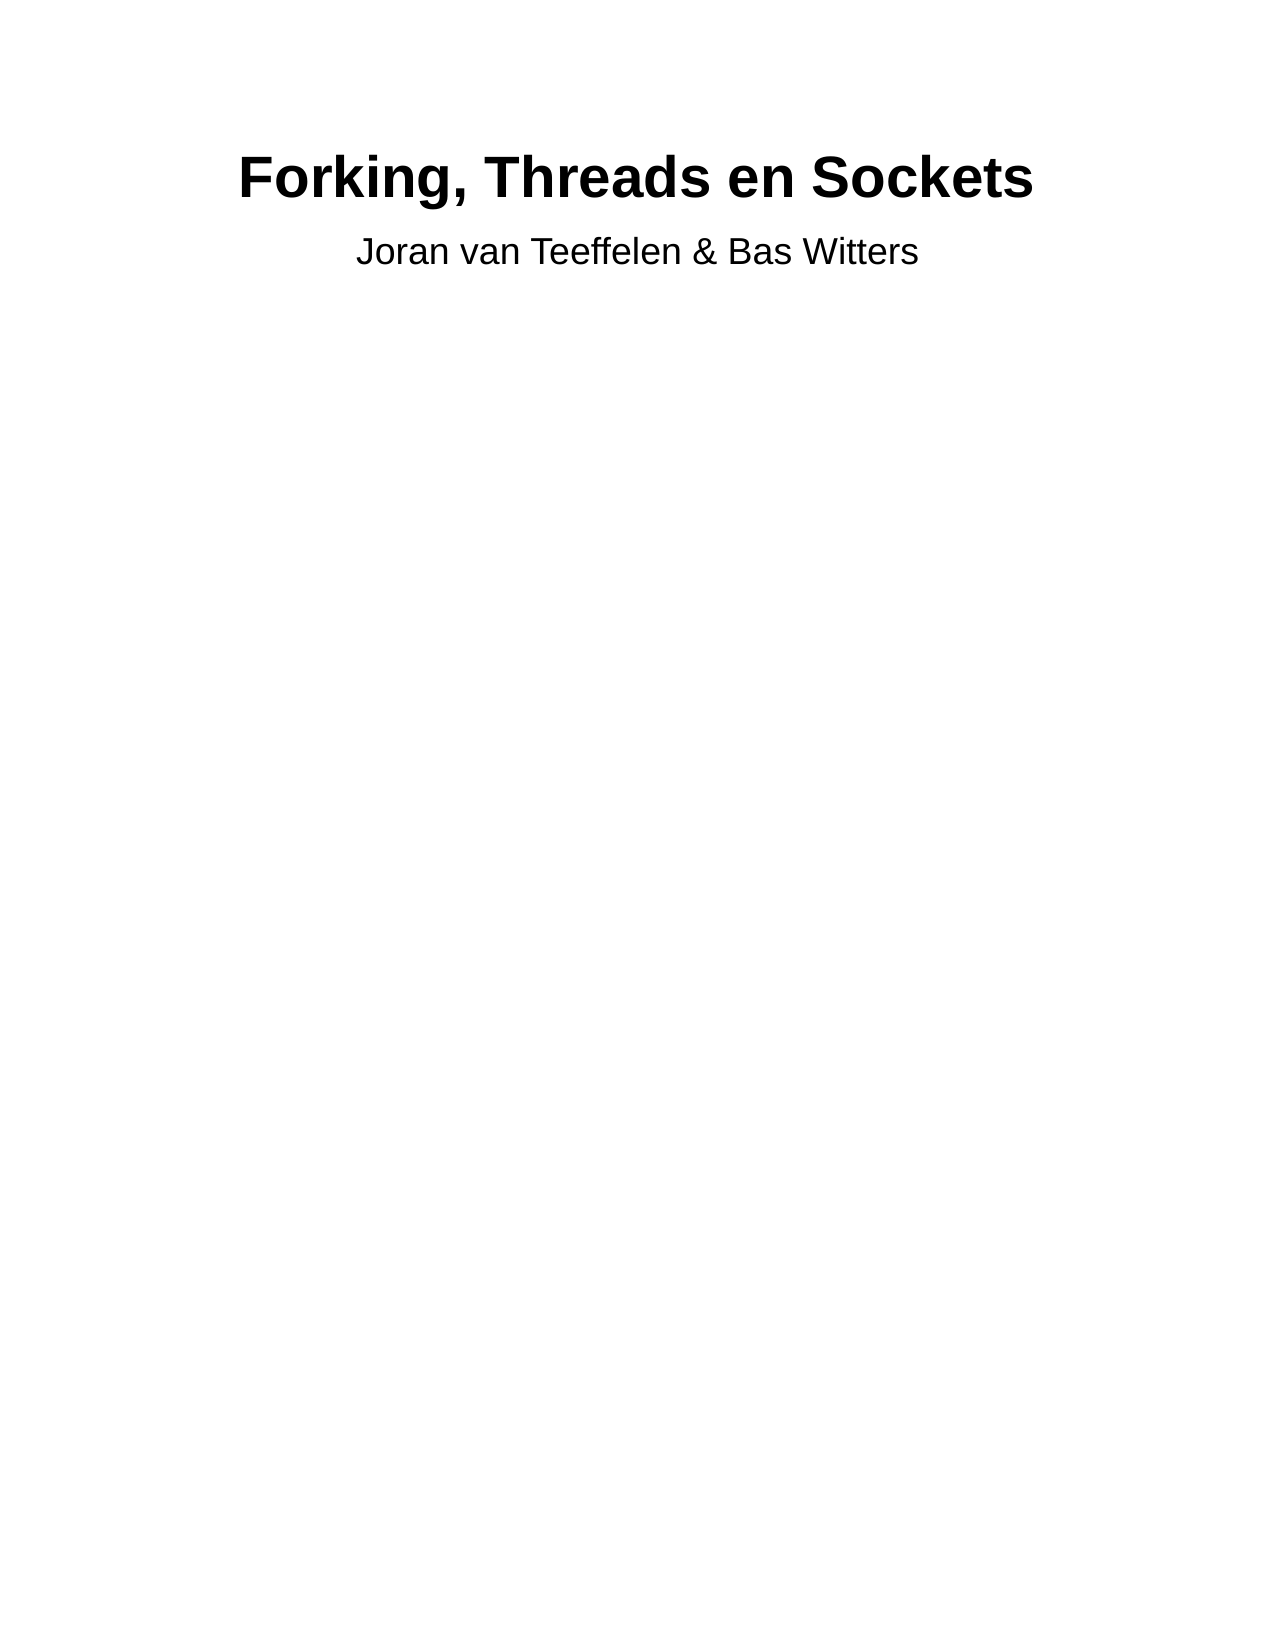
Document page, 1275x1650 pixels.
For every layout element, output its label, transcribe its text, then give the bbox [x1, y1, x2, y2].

title Forking, Threads en Sockets [118, 143, 1157, 210]
subtitle Joran van Teeffelen & Bas Witters [118, 229, 1157, 272]
